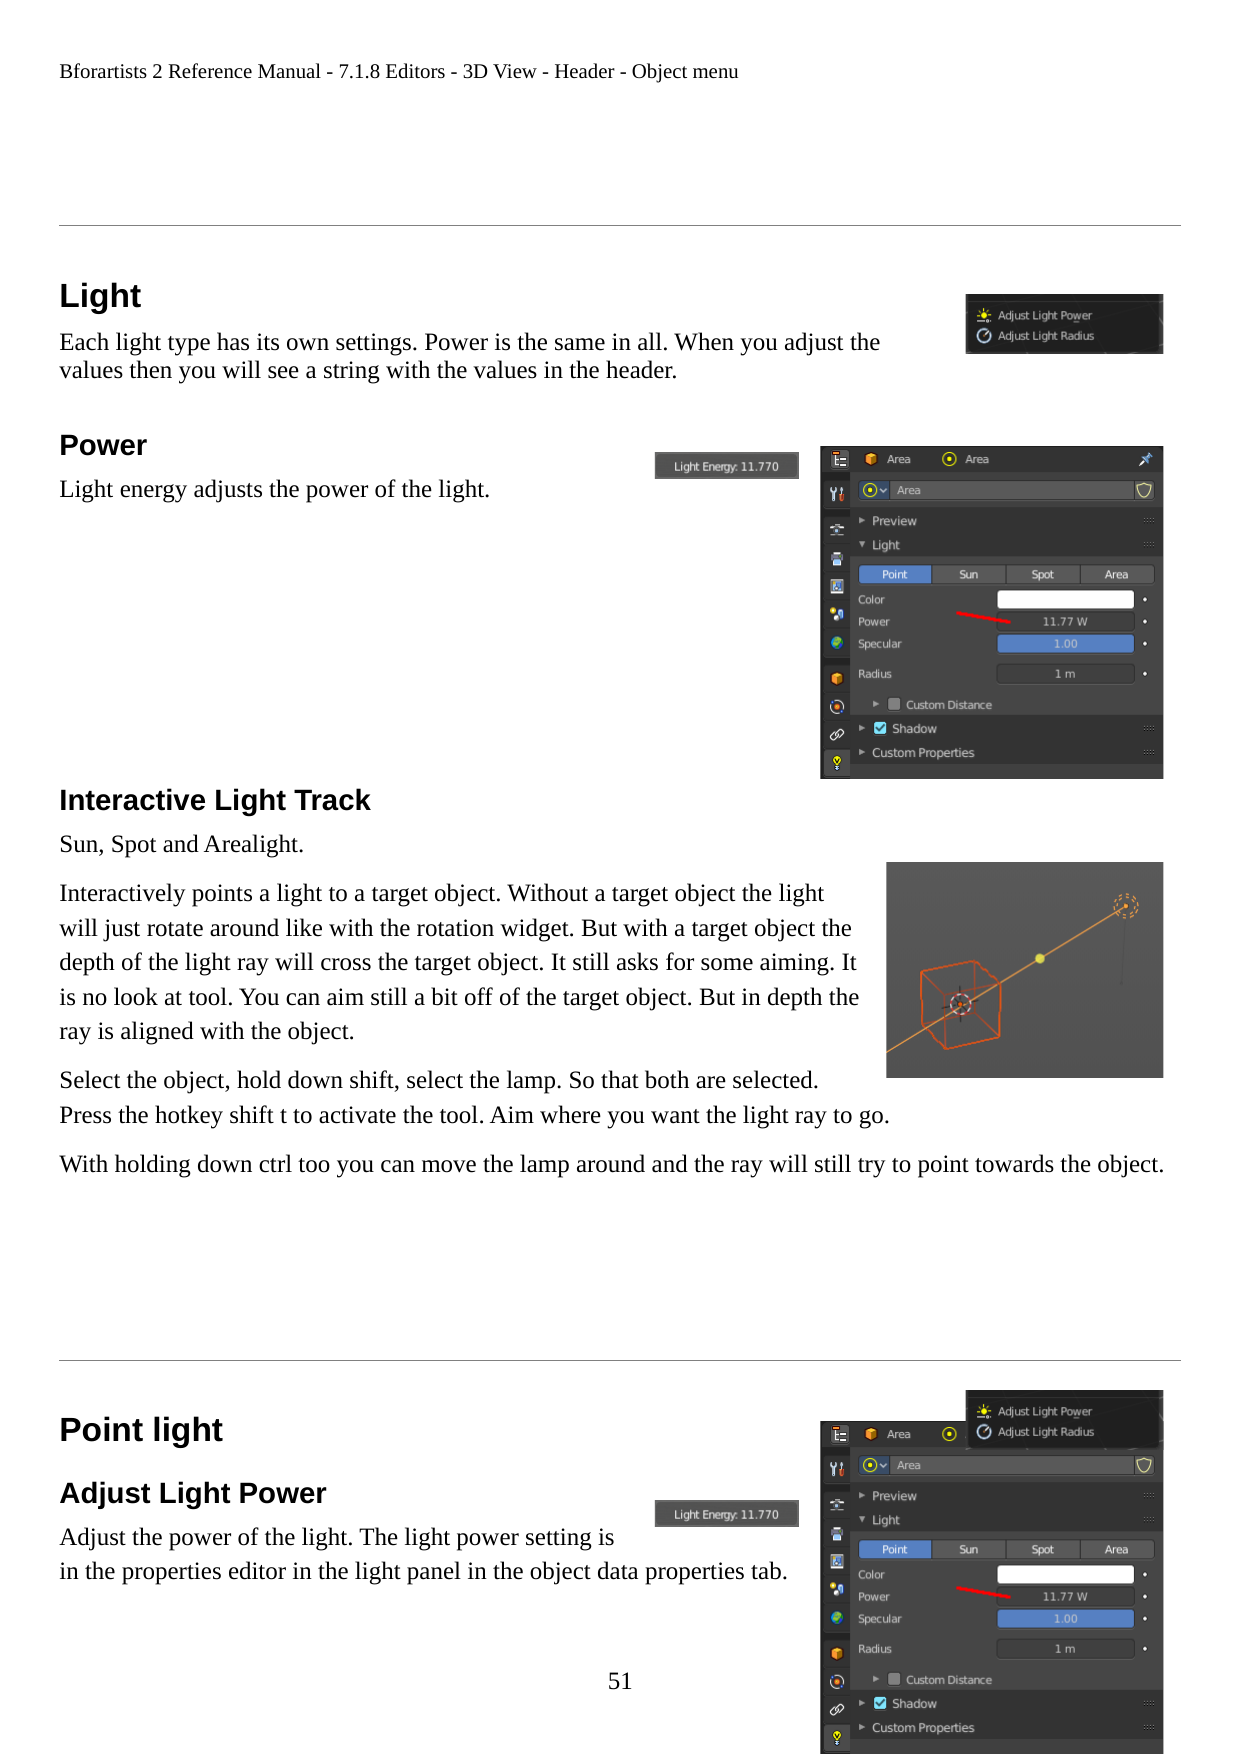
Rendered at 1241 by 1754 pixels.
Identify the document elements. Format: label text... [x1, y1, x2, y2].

picture [654, 452, 799, 479]
subtitle Light [59, 276, 1181, 314]
picture [965, 294, 1164, 354]
picture [965, 1390, 1164, 1450]
text Sun, Spot and Arealight. [59, 829, 1181, 858]
picture [886, 862, 1164, 1078]
picture [654, 1500, 799, 1527]
subtitle Adjust Light Power [59, 1476, 820, 1509]
subtitle [1164, 1476, 1181, 1509]
subtitle [1164, 1410, 1181, 1449]
text Each light type has its own settings. Power is the same in all. When you adjust the values then you will see a string with the values in the header. [59, 327, 1181, 384]
subtitle Interactive Light Track [59, 783, 1181, 817]
text Interactively points a light to a target object. Without a target object the light will just rotate around like with the rotation widget. But with a target object the depth of the light ray will cross the target object. It still asks for some aiming. It is no look at tool. You can aim still a bit off of the target object. But in depth the ray is aligned with the object. [59, 878, 886, 1045]
subtitle Point light [59, 1410, 965, 1449]
text Light energy adjusts the power of the light. [59, 474, 820, 503]
text Select the object, hold down shift, select the lamp. So that both are selected. Press the hotkey shift t to activate the tool. Aim where you want the light ray to go. [59, 1065, 1181, 1128]
text With holding down ctrl too you can move the lamp around and the ray will still try to point towards the object. [59, 1149, 1181, 1177]
subtitle Power [59, 428, 1181, 461]
text Adjust the power of the light. The light power setting is in the properties editor in the light panel in the object data properties tab. [59, 1522, 820, 1585]
